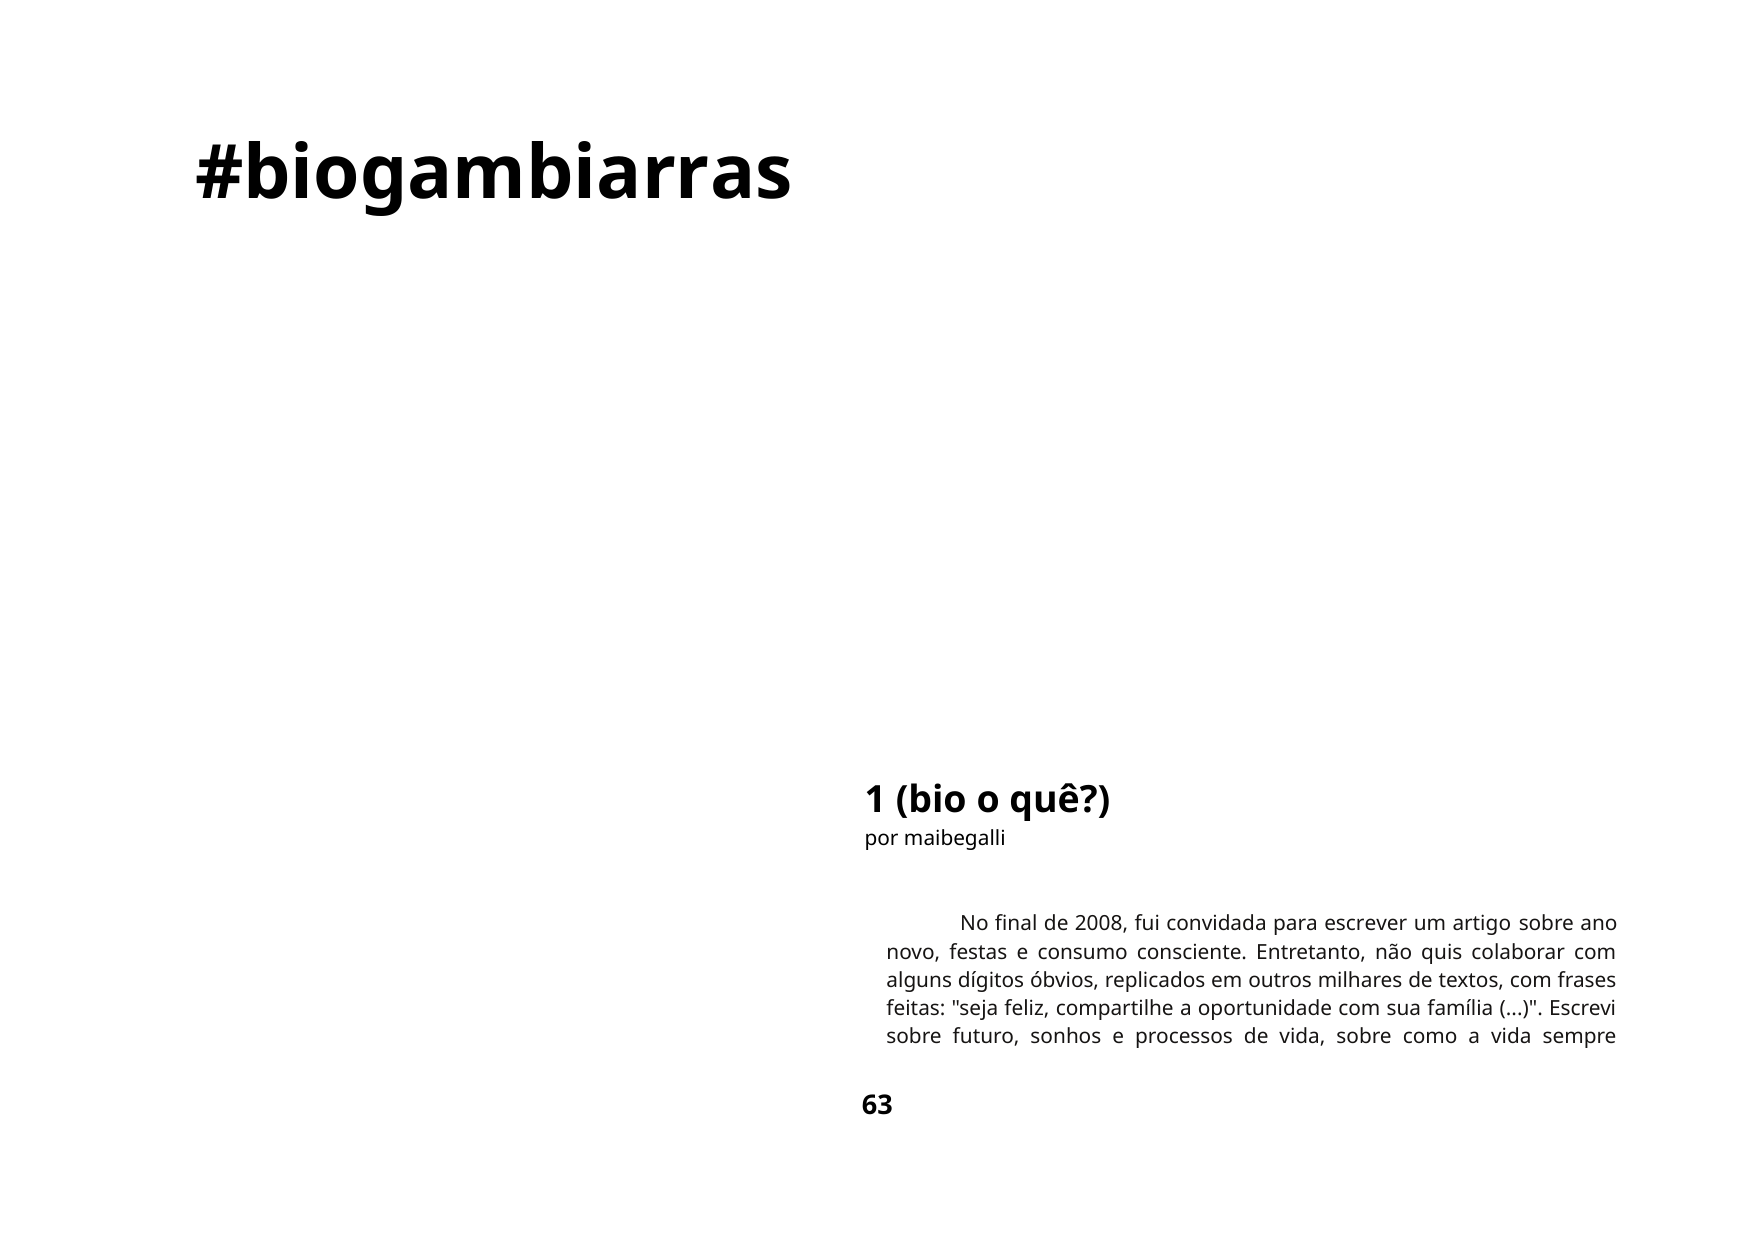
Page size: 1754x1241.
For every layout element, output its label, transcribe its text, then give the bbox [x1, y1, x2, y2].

text #biogambiarras [139, 118, 848, 220]
text No final de 2008, fui convidada para escrever um artigo sobre ano novo, festas e consumo consciente. Entretanto, não quis colaborar com alguns dígitos óbvios, replicados em outros milhares de textos, com frases feitas: "seja feliz, compartilhe a oportunidade com sua família (...)". Escrevi sobre futuro, sonhos e processos de vida, sobre como a vida sempre [886, 908, 1617, 1050]
text 1 (bio o quê?) [864, 772, 1636, 823]
text por maibegalli [864, 823, 1636, 852]
